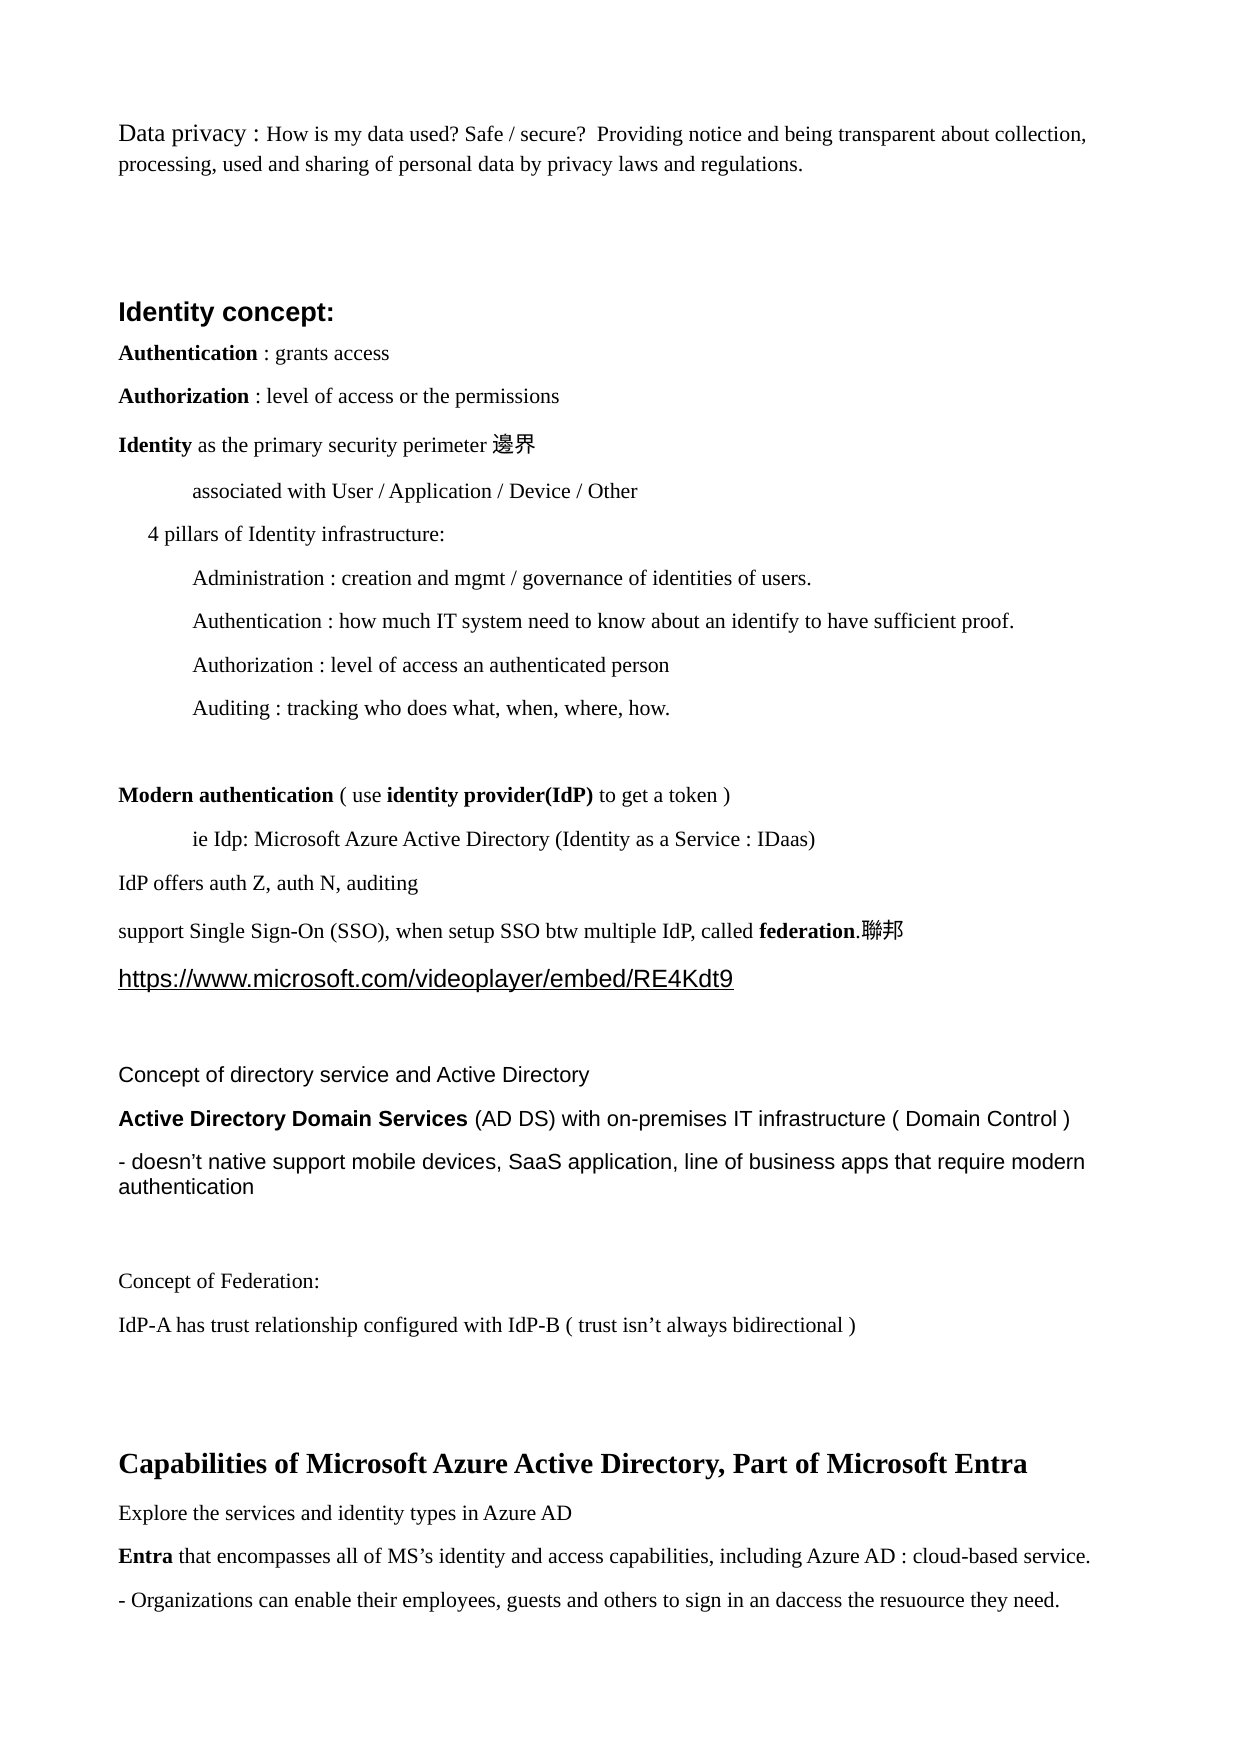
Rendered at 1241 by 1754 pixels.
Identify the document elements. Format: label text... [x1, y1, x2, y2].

text Capabilities of Microsoft Azure Active Directory, Part of Microsoft Entra [118, 1446, 1122, 1480]
text - Organizations can enable their employees, guests and others to sign in an daccess the resuource they need. [118, 1587, 1122, 1612]
text https://www.microsoft.com/videoplayer/embed/RE4Kdt9 [118, 964, 1122, 993]
text IdP-A has trust relationship configured with IdP-B ( trust isn’t always bidirectional ) [118, 1312, 1122, 1337]
text Active Directory Domain Services (AD DS) with on-premises IT infrastructure ( Domain Control ) [118, 1106, 1122, 1131]
subtitle Identity concept: [118, 296, 1122, 327]
text Authorization : level of access an authenticated person [148, 652, 1122, 677]
text associated with User / Application / Device / Other [118, 478, 1122, 503]
text Modern authentication ( use identity provider(IdP) to get a token ) [118, 782, 1122, 808]
text Authentication : grants access [118, 339, 1122, 365]
text Entra that encompasses all of MS’s identity and access capabilities, including Azure AD : cloud-based service. [118, 1543, 1122, 1568]
text Data privacy : How is my data used? Safe / secure? Providing notice and being transparent about collection, processing, used and sharing of personal data by privacy laws and regulations. [118, 118, 1122, 176]
text - doesn’t native support mobile devices, SaaS application, line of business apps that require modern authentication [118, 1149, 1122, 1199]
text Concept of Federation: [118, 1268, 1122, 1293]
text Authentication : how much IT system need to know about an identify to have sufficient proof. [148, 608, 1122, 633]
text Identity as the primary security perimeter 邊界 [118, 427, 1122, 458]
text Authorization : level of access or the permissions [118, 383, 1122, 408]
text Concept of directory service and Active Directory [118, 1062, 1122, 1087]
text Administration : creation and mgmt / governance of identities of users. [148, 565, 1122, 590]
text Auditing : tracking who does what, when, where, how. [148, 695, 1122, 721]
text IdP offers auth Z, auth N, auditing [118, 869, 1122, 895]
text ie Idp: Microsoft Azure Active Directory (Identity as a Service : IDaas) [118, 826, 1122, 851]
text Explore the services and identity types in Azure AD [118, 1499, 1122, 1525]
text 4 pillars of Identity infrastructure: [148, 521, 1122, 546]
text support Single Sign-On (SSO), when setup SSO btw multiple IdP, called federation.聯邦 [118, 913, 1122, 945]
